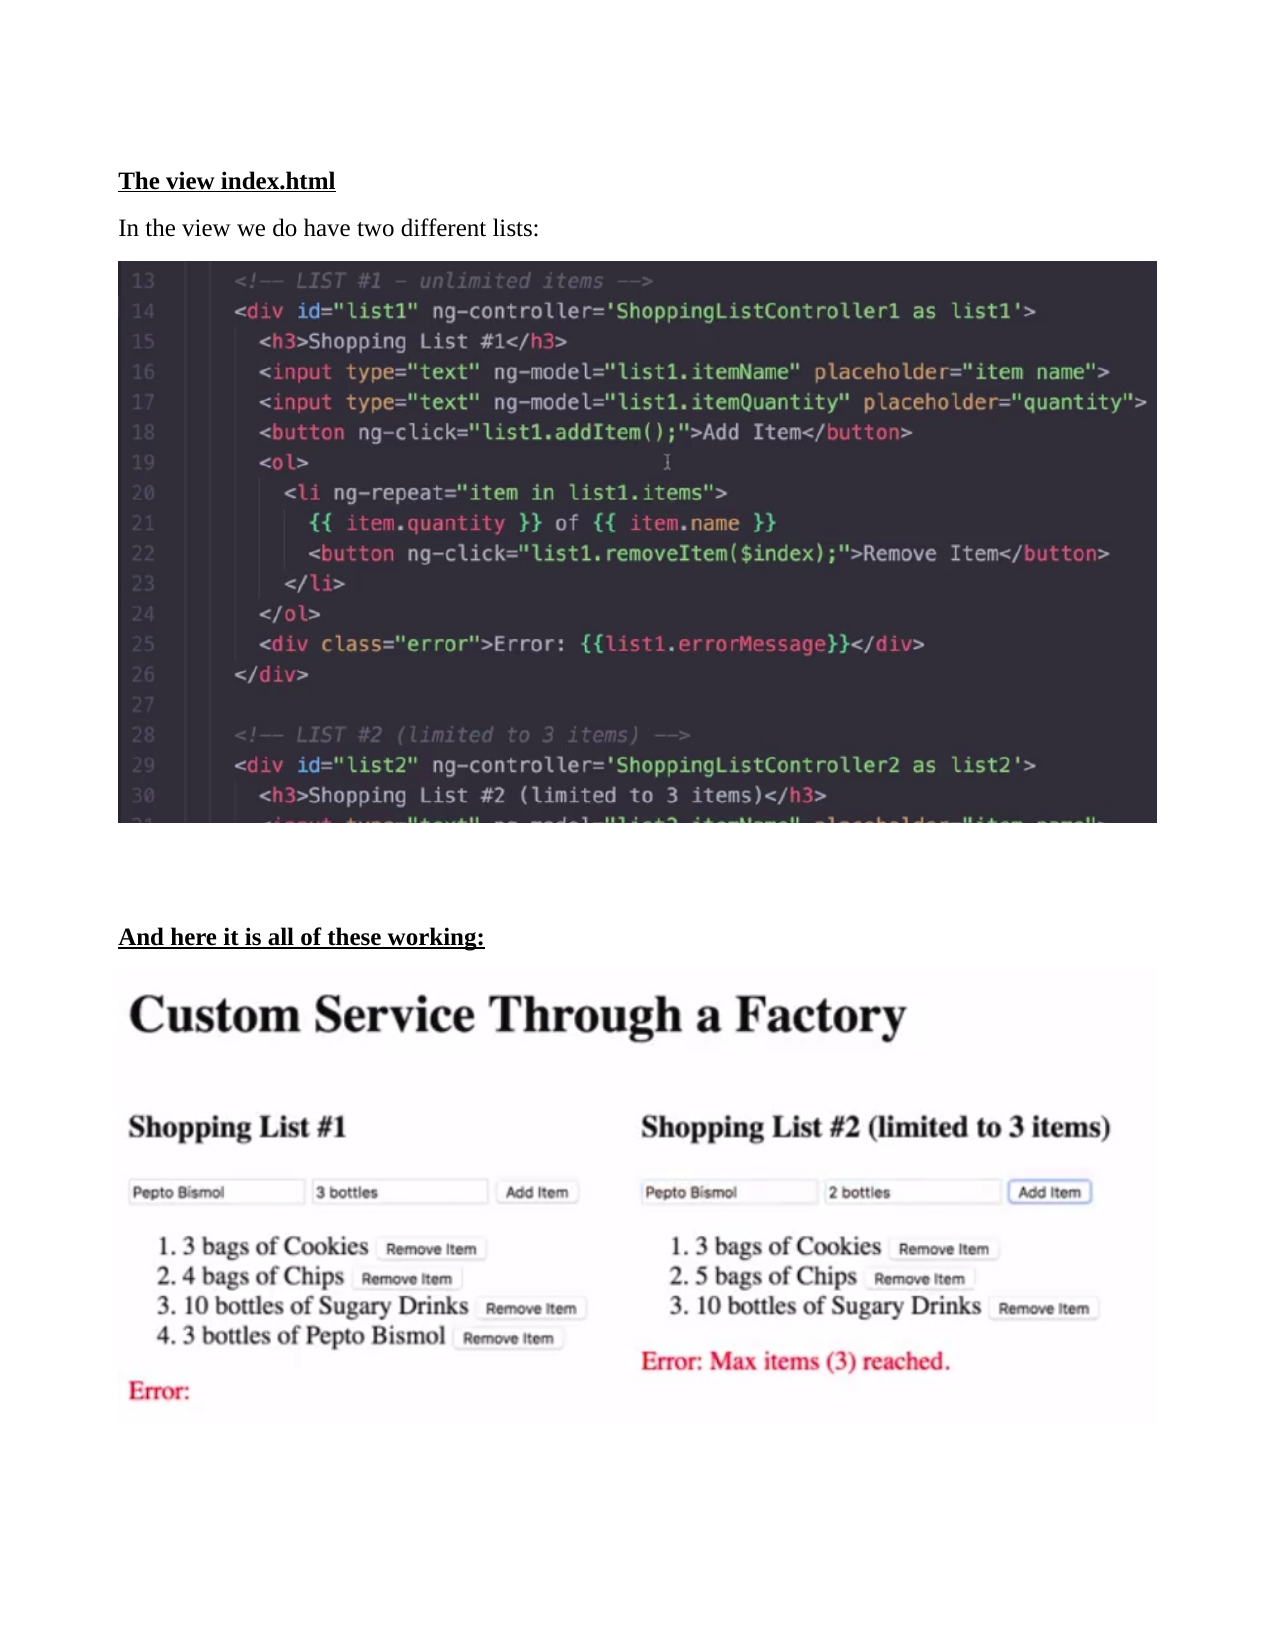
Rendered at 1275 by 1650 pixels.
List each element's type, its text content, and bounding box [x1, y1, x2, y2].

text And here it is all of these working: [118, 922, 1157, 951]
picture [118, 969, 1157, 1424]
picture [118, 261, 1157, 823]
text In the view we do have two different lists: [118, 213, 1157, 242]
text The view index.html [118, 166, 1157, 194]
